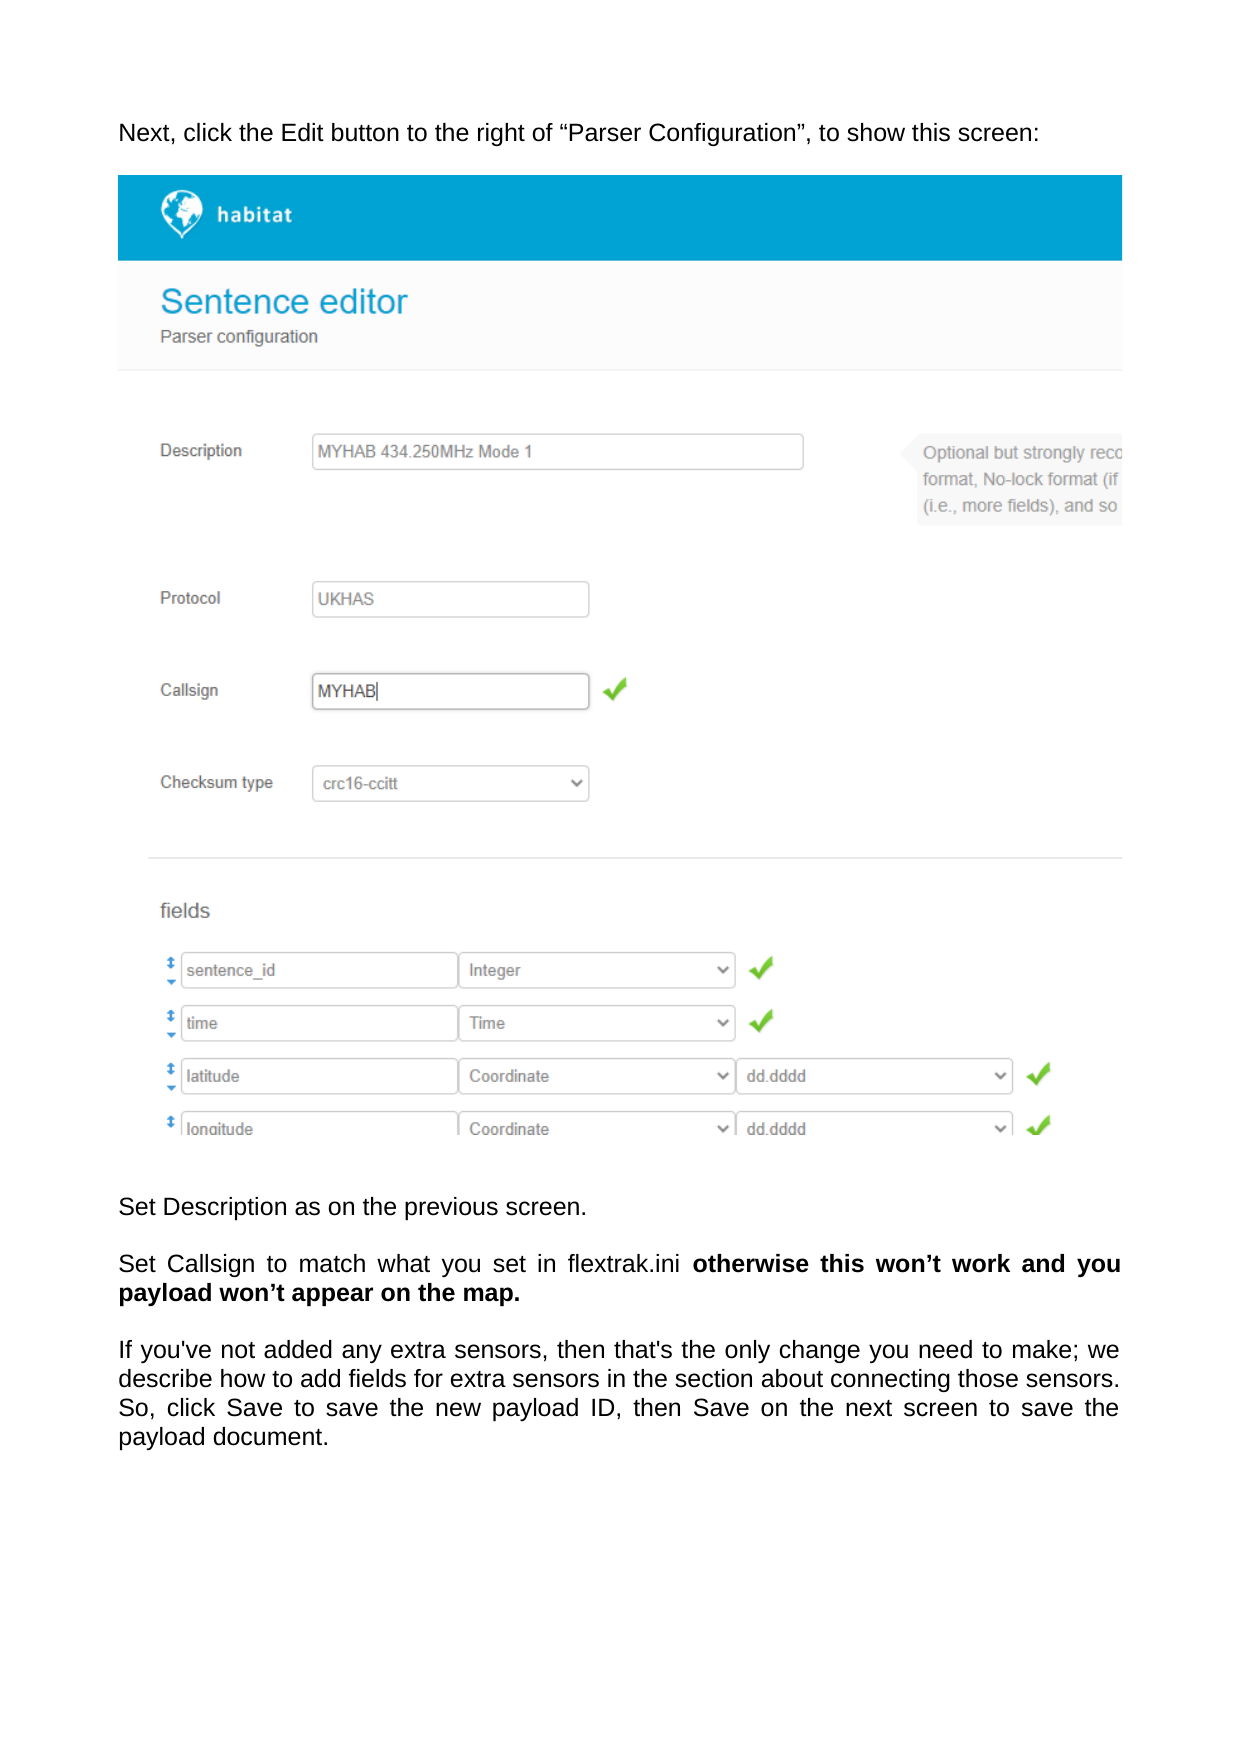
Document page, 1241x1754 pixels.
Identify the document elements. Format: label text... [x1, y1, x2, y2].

picture [161, 190, 203, 238]
picture [273, 211, 282, 222]
picture [118, 261, 1123, 1135]
text If you've not added any extra sensors, then that's the only change you need to make; we describe how to add fields for extra sensors in the section about connecting those sensors. So, click Save to save the new payload ID, then Save on the next screen to save the payload document. [118, 1335, 1122, 1450]
picture [232, 211, 241, 222]
picture [218, 207, 228, 222]
text Set Callsign to match what you set in flextrak.ini otherwise this won’t work and you payload won’t appear on the map. [118, 1249, 1122, 1307]
picture [264, 209, 270, 222]
picture [244, 207, 260, 222]
text Set Description as on the previous screen. [118, 1192, 1122, 1220]
picture [285, 209, 291, 222]
text Next, click the Edit button to the right of “Parser Configuration”, to show this screen: [118, 118, 1122, 147]
